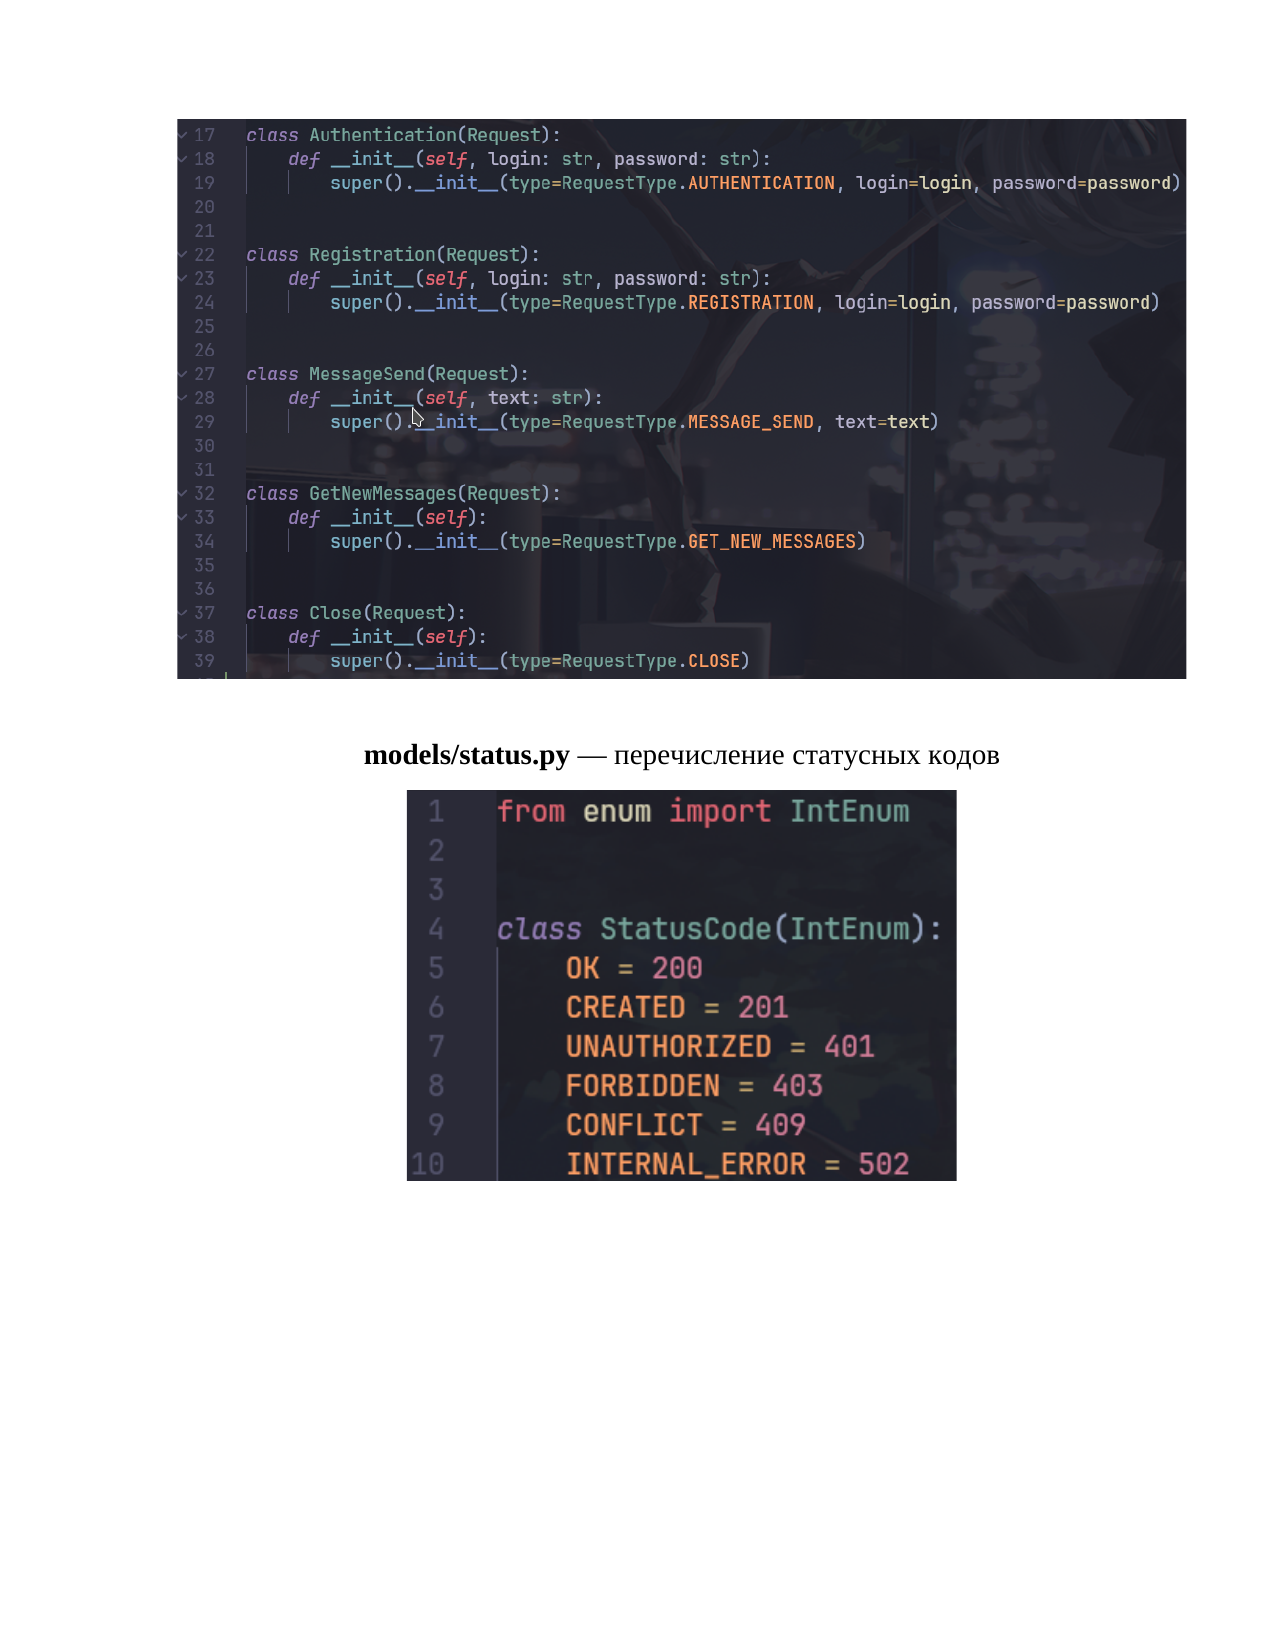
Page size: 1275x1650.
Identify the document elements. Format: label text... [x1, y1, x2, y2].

text models/status.py — перечисление статусных кодов [177, 737, 1186, 770]
picture [406, 790, 957, 1181]
picture [177, 119, 1187, 679]
